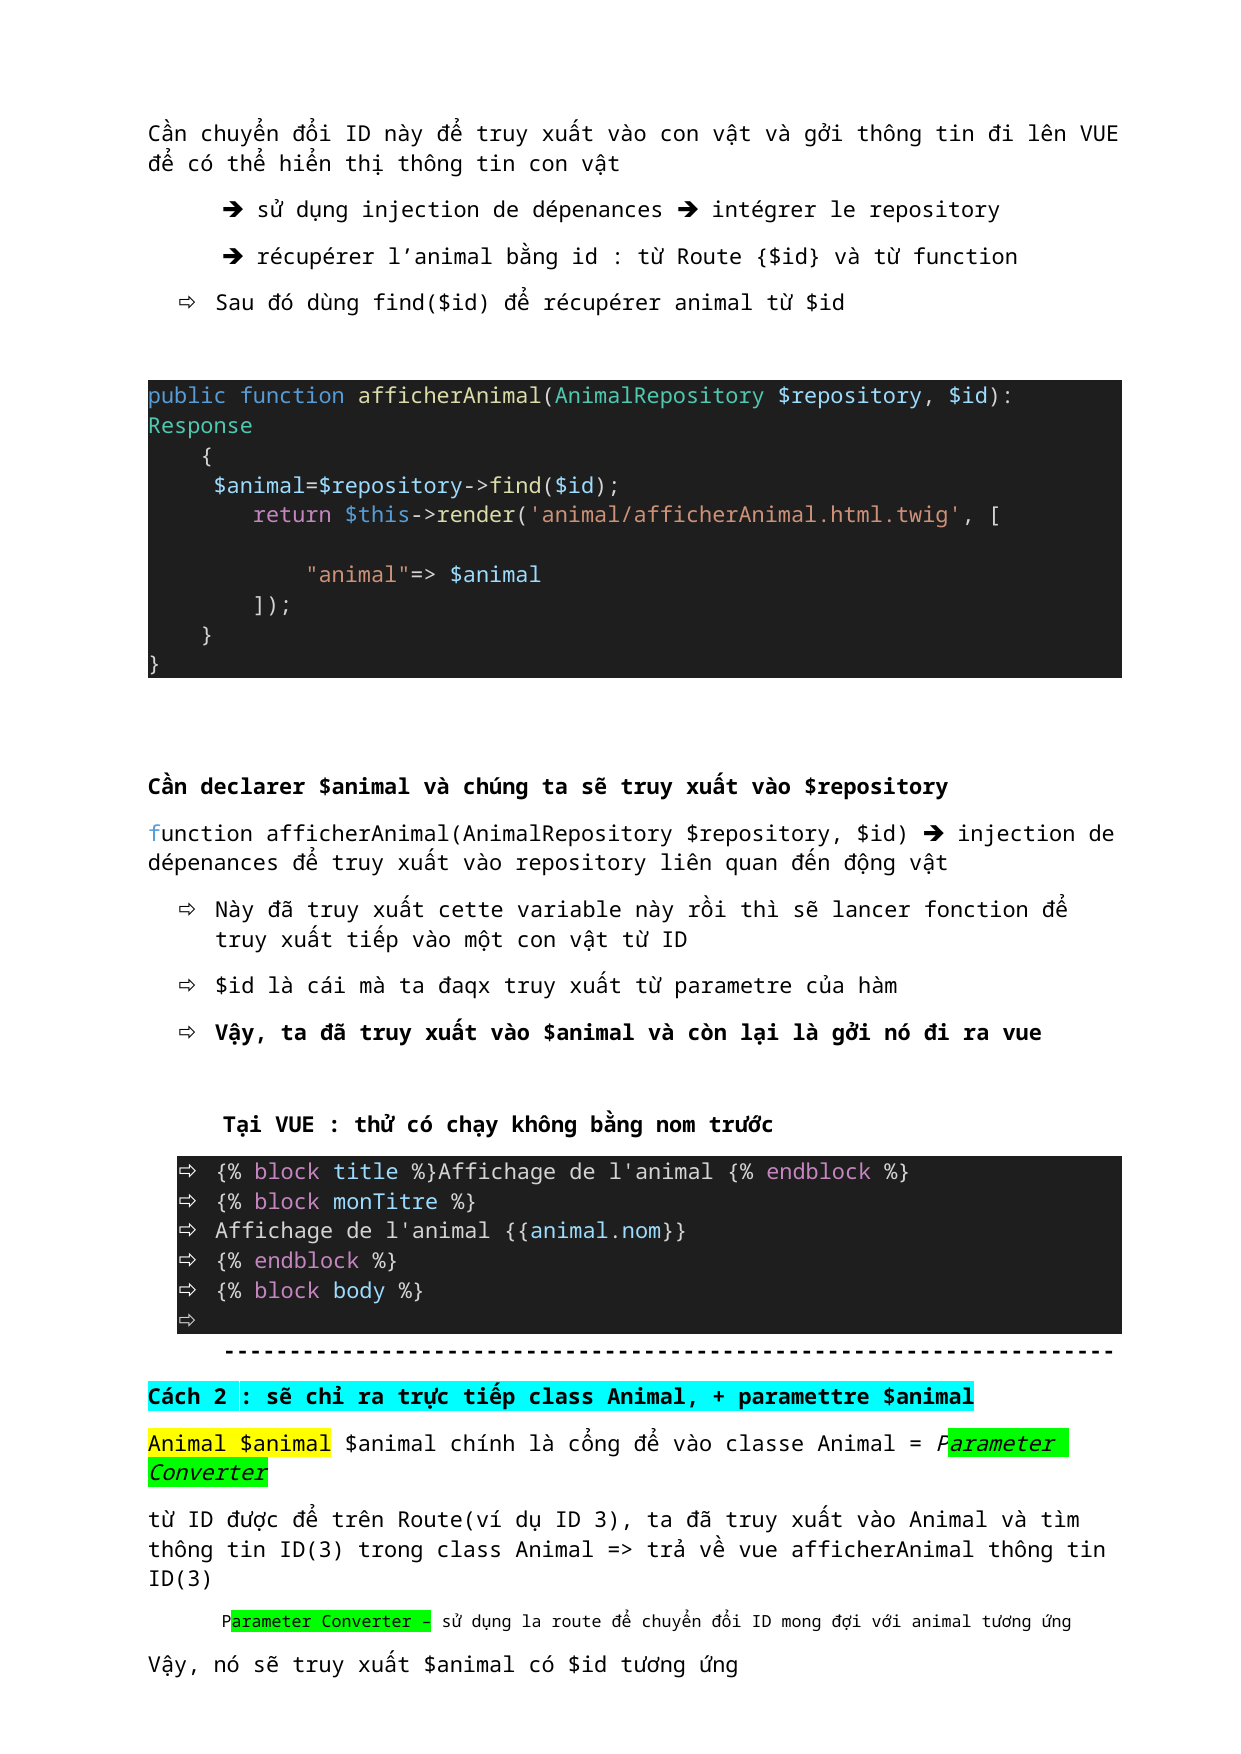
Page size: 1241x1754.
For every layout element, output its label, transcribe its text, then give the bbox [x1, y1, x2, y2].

list Vậy, ta đã truy xuất vào $animal và còn lại là gởi nó đi ra vue [177, 1016, 1122, 1046]
list Tại VUE : thử có chạy không bằng nom trước [223, 1109, 1122, 1139]
text từ ID được để trên Route(ví dụ ID 3), ta đã truy xuất vào Animal và tìm thông tin ID(3) trong class Animal => trả về vue afficherAnimal thông tin ID(3) [148, 1504, 1122, 1593]
list {% block body %} [177, 1275, 1122, 1305]
text Cần chuyển đổi ID này để truy xuất vào con vật và gởi thông tin đi lên VUE để có thể hiển thị thông tin con vật [148, 118, 1122, 178]
list  sử dụng injection de dépenances  intégrer le repository [148, 194, 1122, 224]
text Cần declarer $animal và chúng ta sẽ truy xuất vào $repository [148, 771, 1122, 801]
text $animal=$repository->find($id); [148, 469, 1122, 499]
list {% block monTitre %} [177, 1186, 1122, 1215]
text Vậy, nó sẽ truy xuất $animal có $id tương ứng [148, 1649, 1122, 1679]
list $id là cái mà ta đaqx truy xuất từ parametre của hàm [177, 970, 1122, 1000]
text Animal $animal $animal chính là cổng để vào classe Animal = Parameter Converter [148, 1427, 1122, 1487]
text } [148, 648, 1122, 678]
text { [148, 440, 1122, 469]
text } [148, 618, 1122, 648]
text public function afficherAnimal(AnimalRepository $repository, $id): Response [148, 380, 1122, 440]
list  récupérer l’animal bằng id : từ Route {$id} và từ function [148, 241, 1122, 271]
text ]); [148, 589, 1122, 618]
list Affichage de l'animal {{animal.nom}} [177, 1215, 1122, 1245]
text return $this->render('animal/afficherAnimal.html.twig', [ [148, 499, 1122, 529]
list -------------------------------------------------------------------- [223, 1334, 1122, 1364]
list Parameter Converter – sử dụng la route để chuyển đổi ID mong đợi với animal tương ứng [148, 1610, 1122, 1632]
list {% block title %}Affichage de l'animal {% endblock %} [177, 1156, 1122, 1186]
list Này đã truy xuất cette variable này rồi thì sẽ lancer fonction để truy xuất tiếp vào một con vật từ ID [177, 894, 1122, 953]
text "animal"=> $animal [148, 559, 1122, 589]
list Sau đó dùng find($id) để récupérer animal từ $id [177, 287, 1122, 317]
text Cách 2 : sẽ chỉ ra trực tiếp class Animal, + paramettre $animal [148, 1381, 1122, 1411]
list {% endblock %} [177, 1245, 1122, 1275]
text function afficherAnimal(AnimalRepository $repository, $id)  injection de dépenances để truy xuất vào repository liên quan đến động vật [148, 817, 1122, 877]
